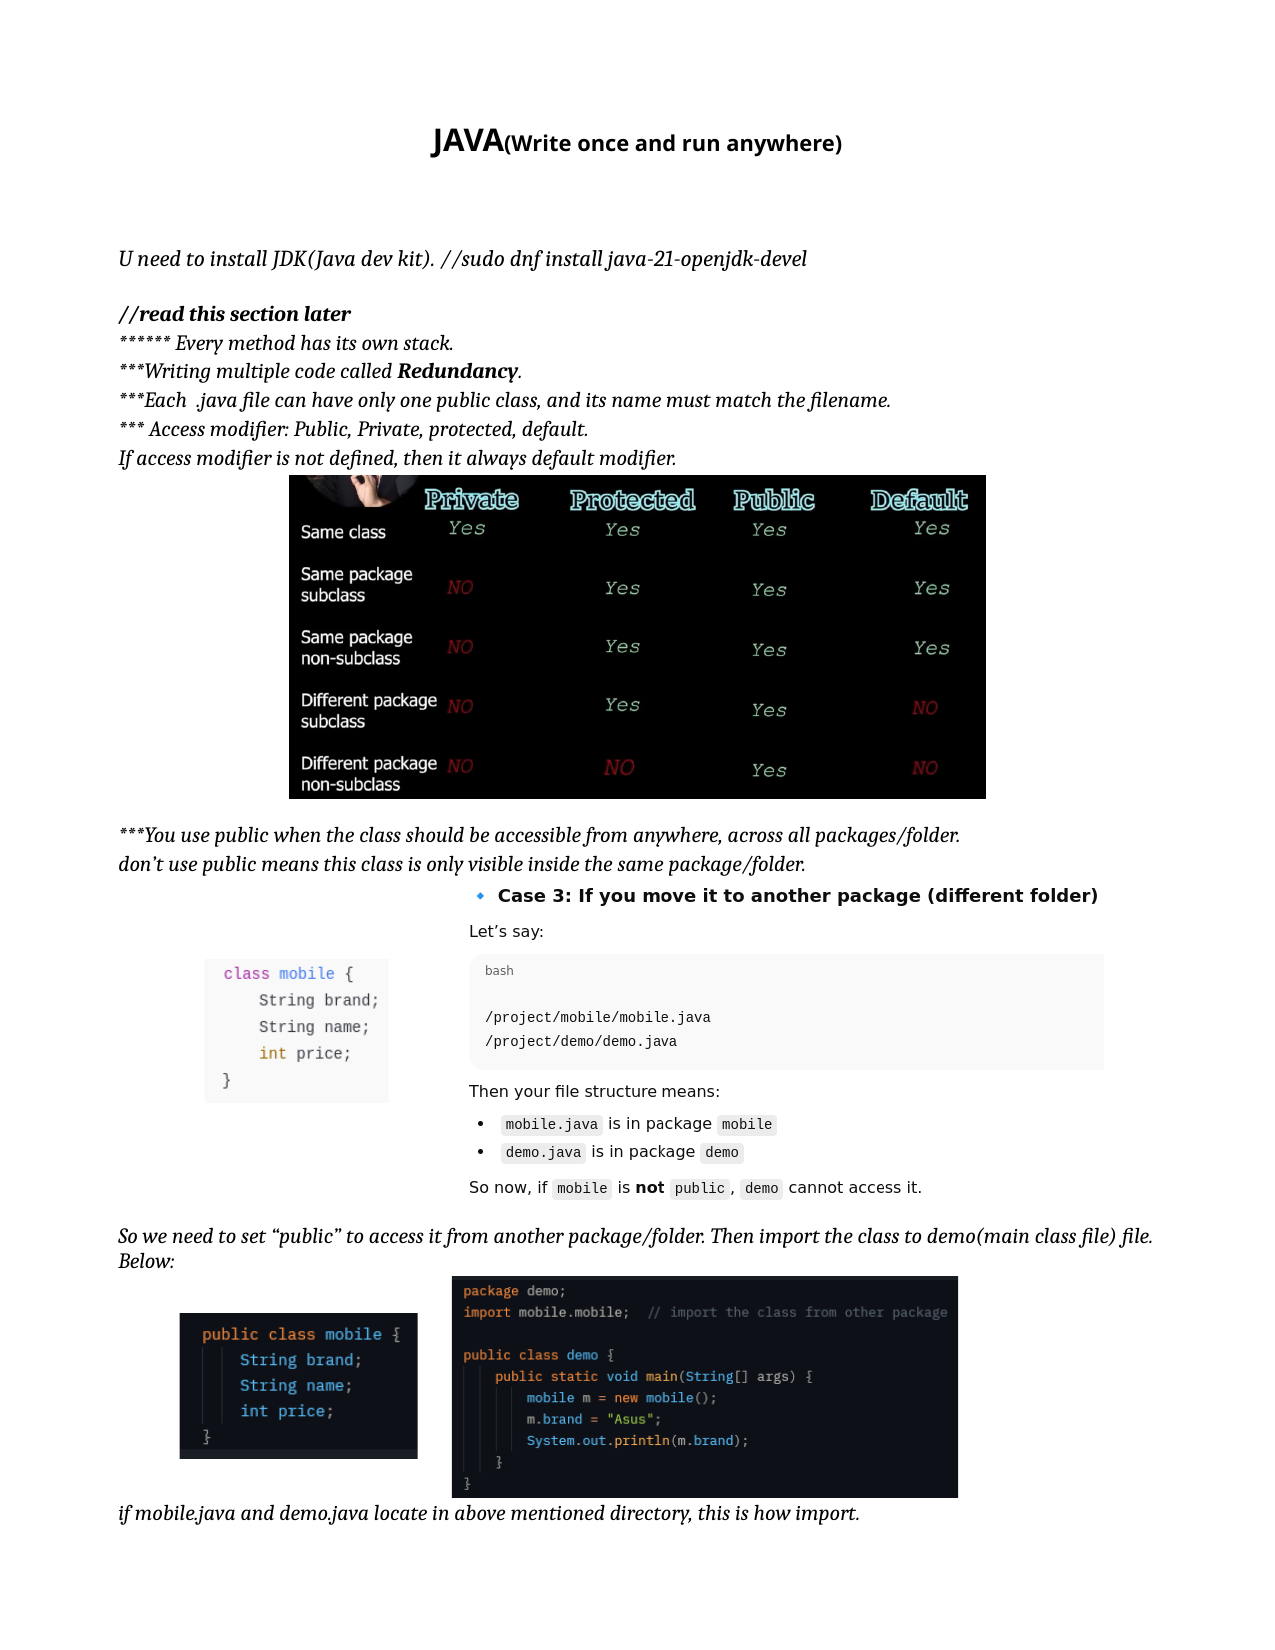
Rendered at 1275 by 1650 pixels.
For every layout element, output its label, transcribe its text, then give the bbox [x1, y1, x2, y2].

text ***You use public when the class should be accessible from anywhere, across all packages/folder. [118, 822, 1157, 848]
text if mobile.java and demo.java locate in above mentioned directory, this is how import. [118, 1501, 1157, 1526]
picture [179, 1313, 418, 1459]
picture [199, 959, 389, 1103]
picture [451, 1276, 959, 1498]
text If access modifier is not defined, then it always default modifier. [118, 446, 1157, 471]
text ***Each .java file can have only one public class, and its name must match the filename. [118, 388, 1157, 413]
text U need to install JDK(Java dev kit). //sudo dnf install java-21-openjdk-devel [118, 246, 1157, 272]
text //read this section later [118, 301, 1157, 326]
text ***Writing multiple code called Redundancy. [118, 359, 1157, 384]
text don’t use public means this class is only visible inside the same package/folder. [118, 851, 1157, 877]
text JAVA(Write once and run anywhere) [118, 118, 1157, 161]
text So we need to set “public” to access it from another package/folder. Then import the class to demo(main class file) file. Below: [118, 1223, 1157, 1274]
picture [440, 880, 1104, 1212]
text *** Access modifier: Public, Private, protected, default. [118, 417, 1157, 442]
picture [289, 475, 986, 799]
text ****** Every method has its own stack. [118, 330, 1157, 355]
